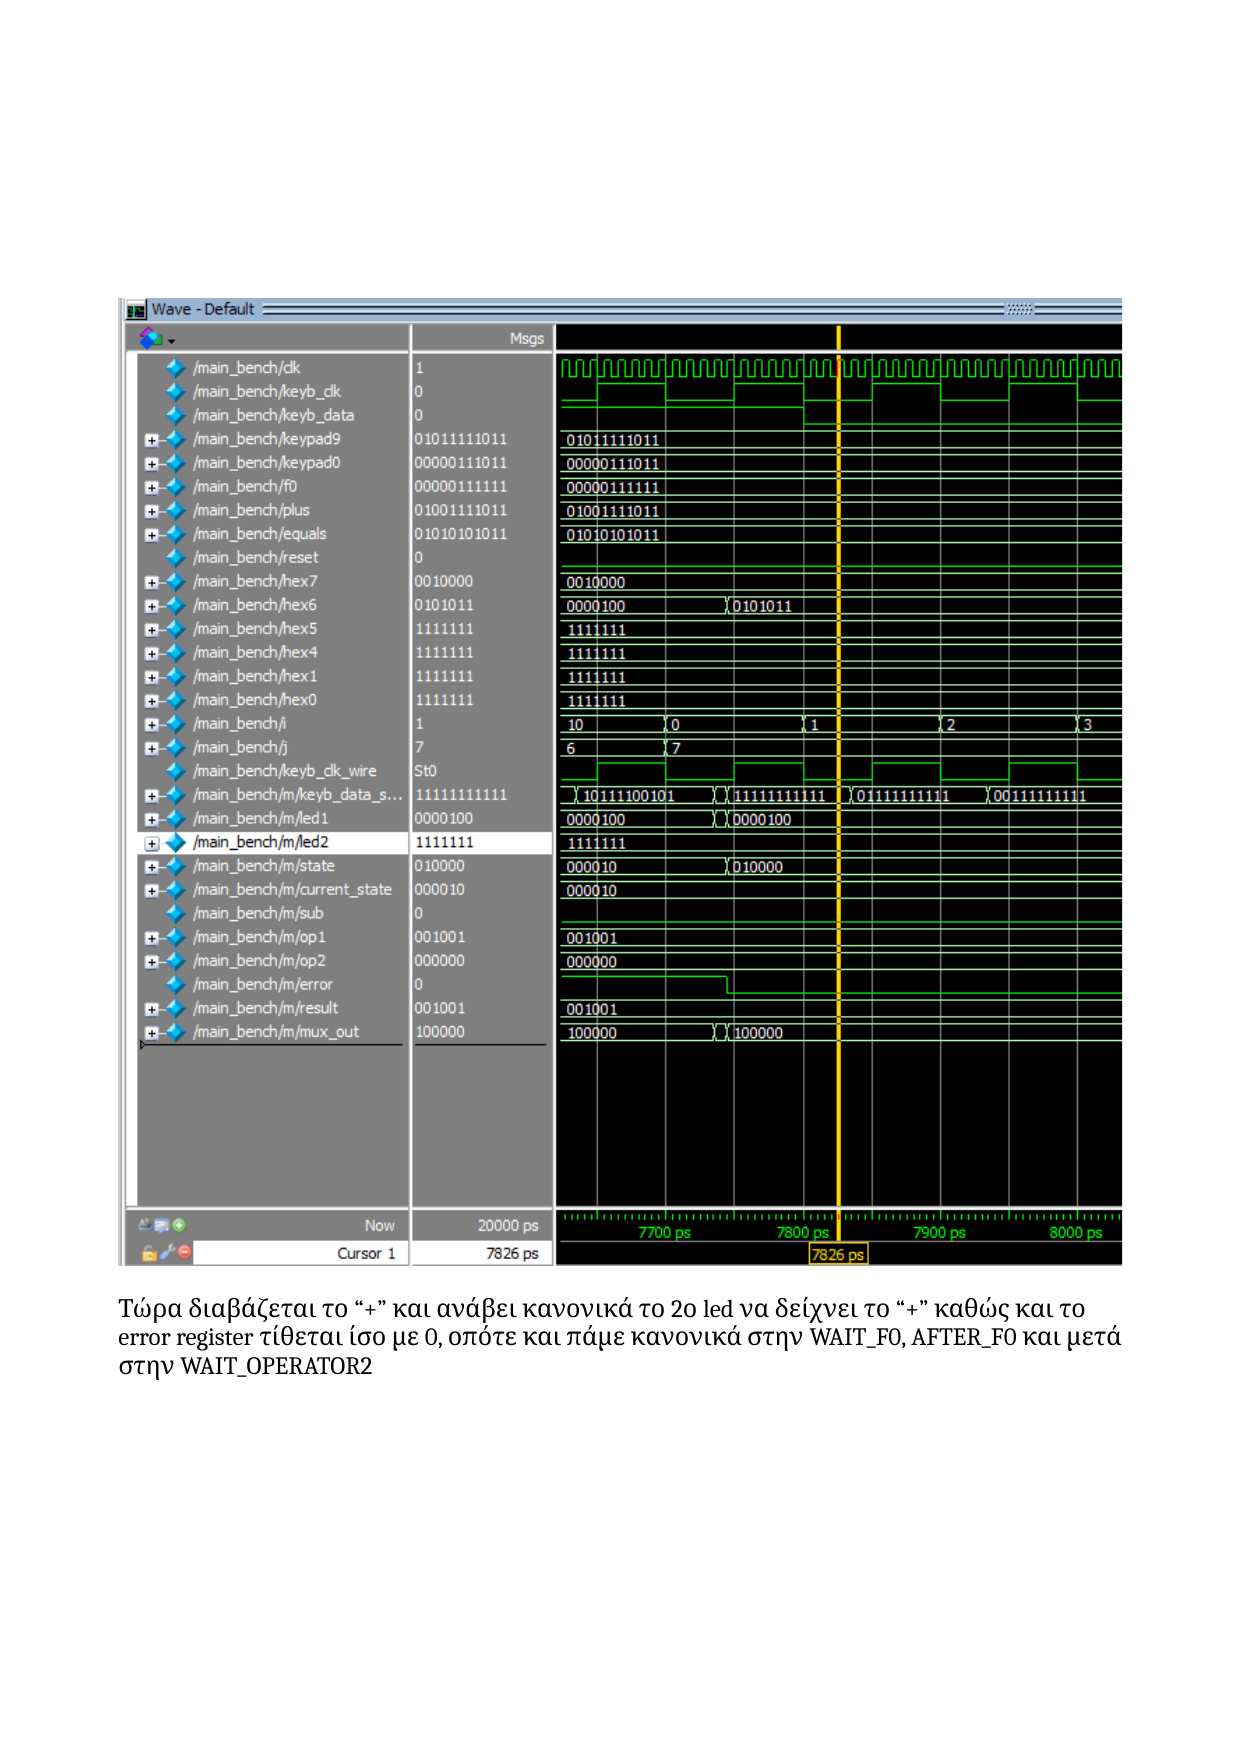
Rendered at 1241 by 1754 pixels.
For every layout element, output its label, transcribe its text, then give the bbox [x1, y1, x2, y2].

text Τώρα διαβάζεται το “+” και ανάβει κανονικά το 2ο led να δείχνει το “+” καθώς και το error register τίθεται ίσο με 0, οπότε και πάμε κανονικά στην WAIT_F0, AFTER_F0 και μετά στην WAIT_OPERATOR2 [118, 1294, 1122, 1381]
picture [118, 298, 1123, 1266]
